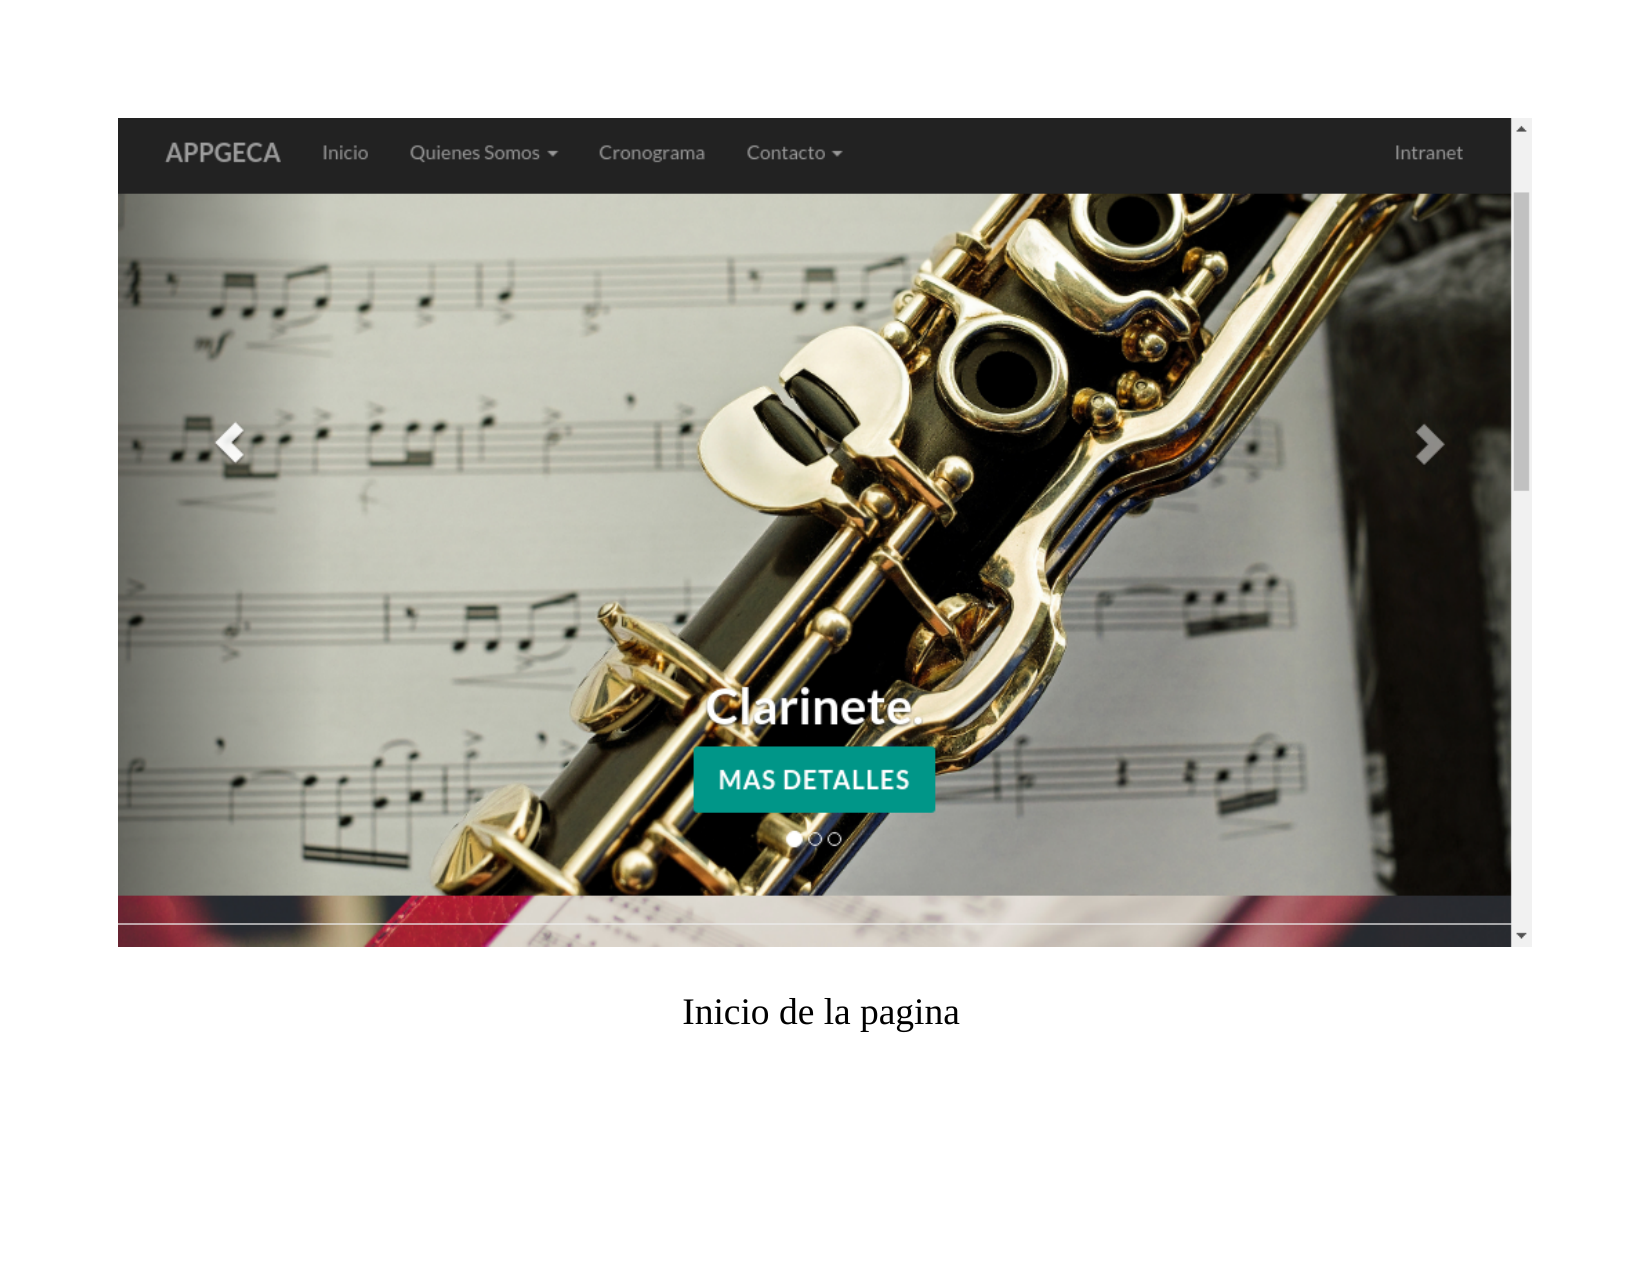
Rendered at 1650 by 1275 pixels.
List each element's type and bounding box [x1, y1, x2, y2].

picture [118, 118, 1532, 947]
